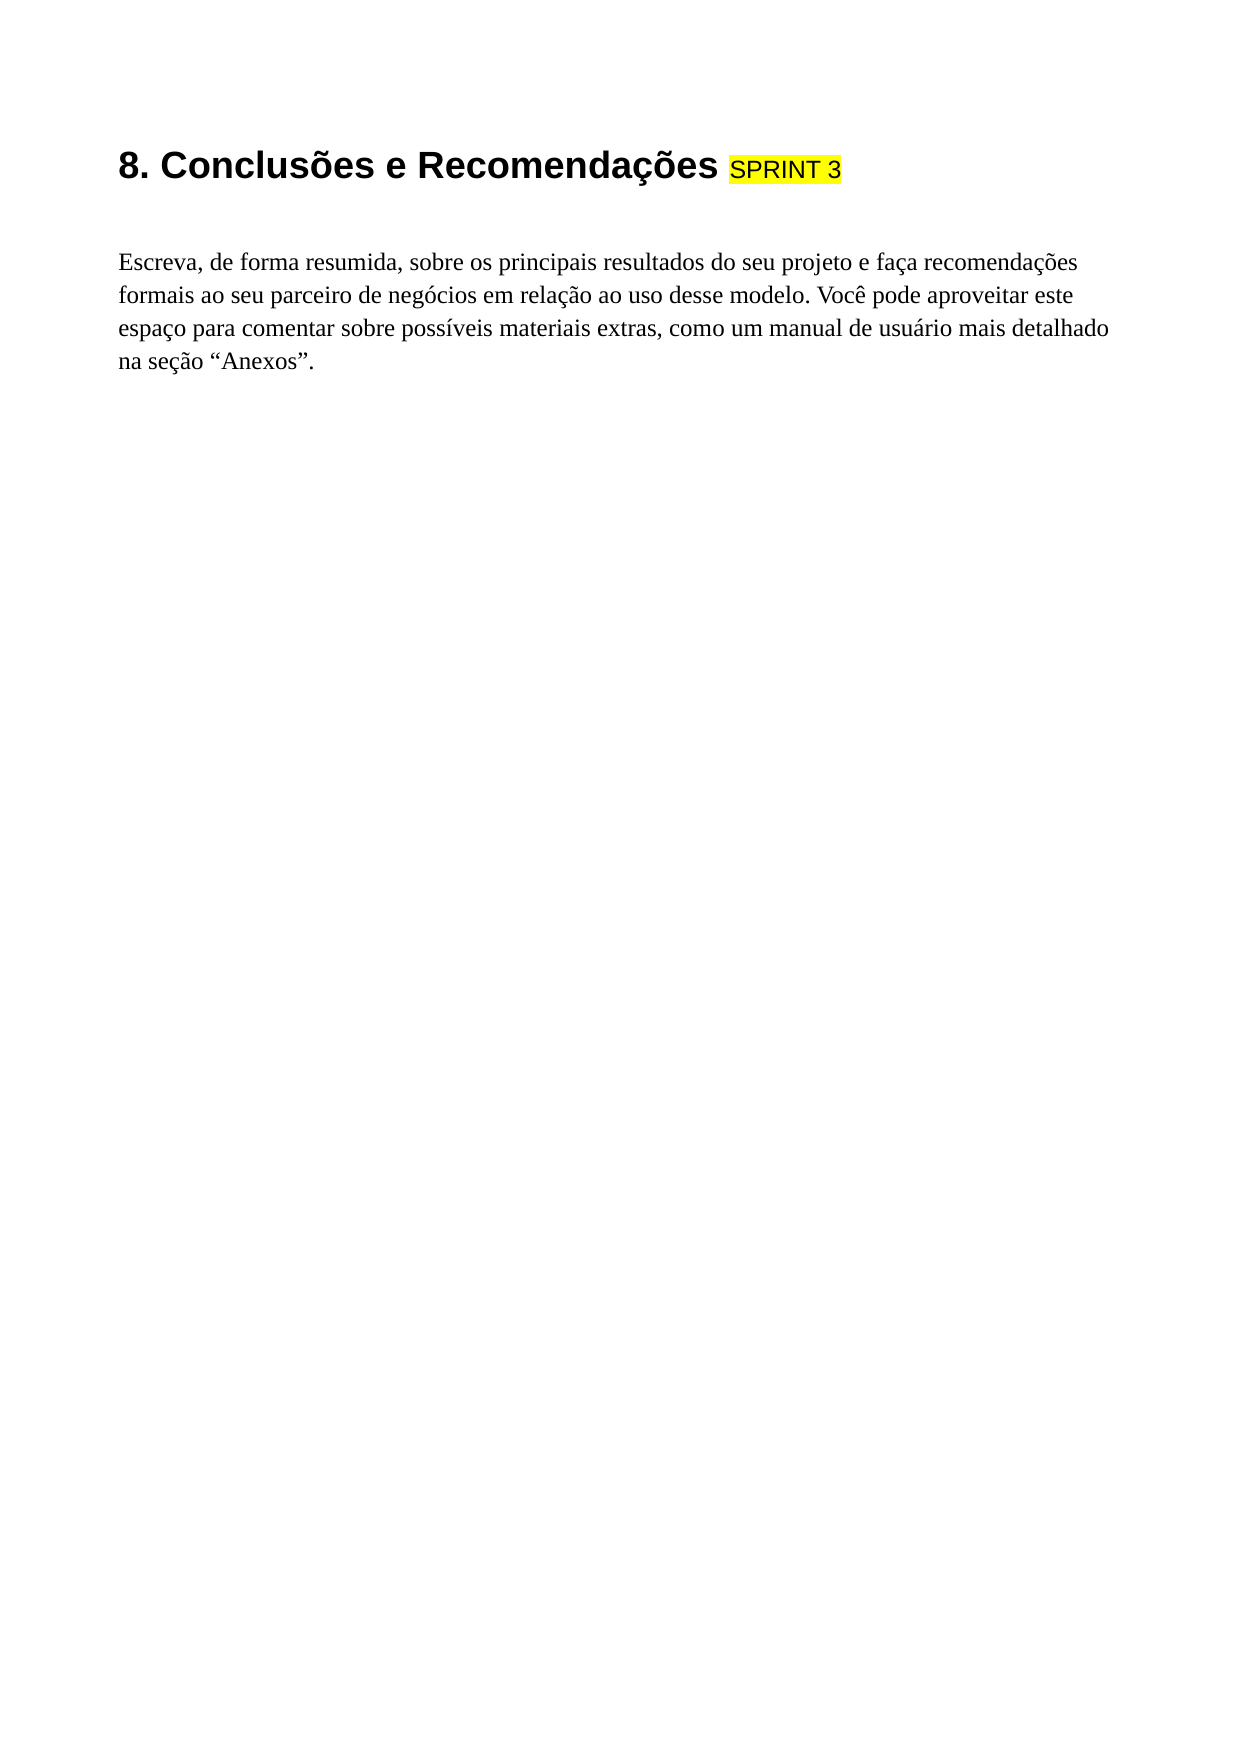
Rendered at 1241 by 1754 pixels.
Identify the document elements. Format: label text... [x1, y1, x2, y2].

subtitle 8. Conclusões e Recomendações SPRINT 3 [118, 143, 1122, 187]
text Escreva, de forma resumida, sobre os principais resultados do seu projeto e faça recomendações formais ao seu parceiro de negócios em relação ao uso desse modelo. Você pode aproveitar este espaço para comentar sobre possíveis materiais extras, como um manual de usuário mais detalhado na seção “Anexos”. [118, 247, 1122, 375]
